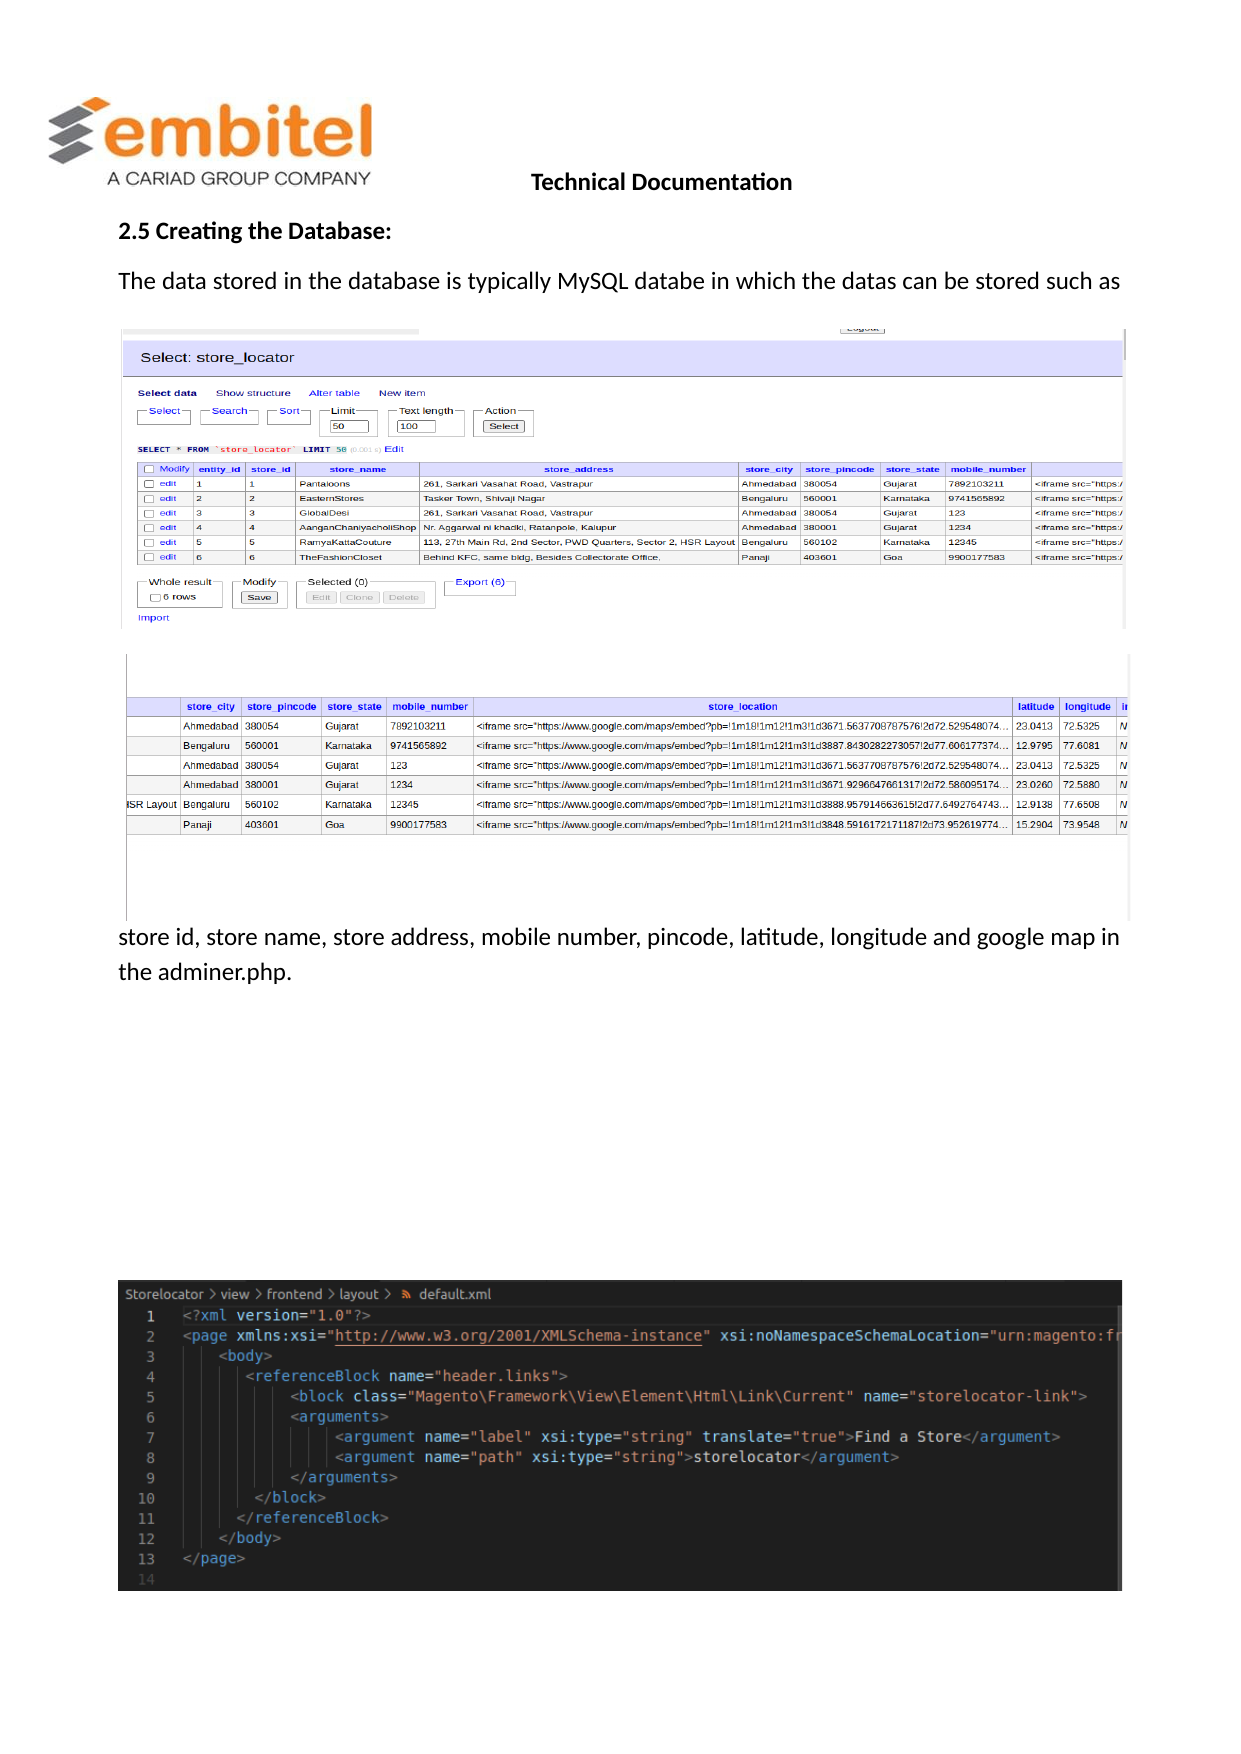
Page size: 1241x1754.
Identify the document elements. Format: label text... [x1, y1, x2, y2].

text Technical Documentation [118, 166, 1122, 196]
text 2.5 Creating the Database: [118, 215, 1122, 246]
picture [48, 97, 372, 187]
picture [121, 329, 1126, 629]
picture [126, 654, 1131, 921]
text The data stored in the database is typically MySQL databe in which the datas can be stored such as store id, store name, store address, mobile number, pincode, latitude, longitude and google map in the adminer.php. [118, 265, 1122, 986]
picture [118, 1280, 1123, 1591]
